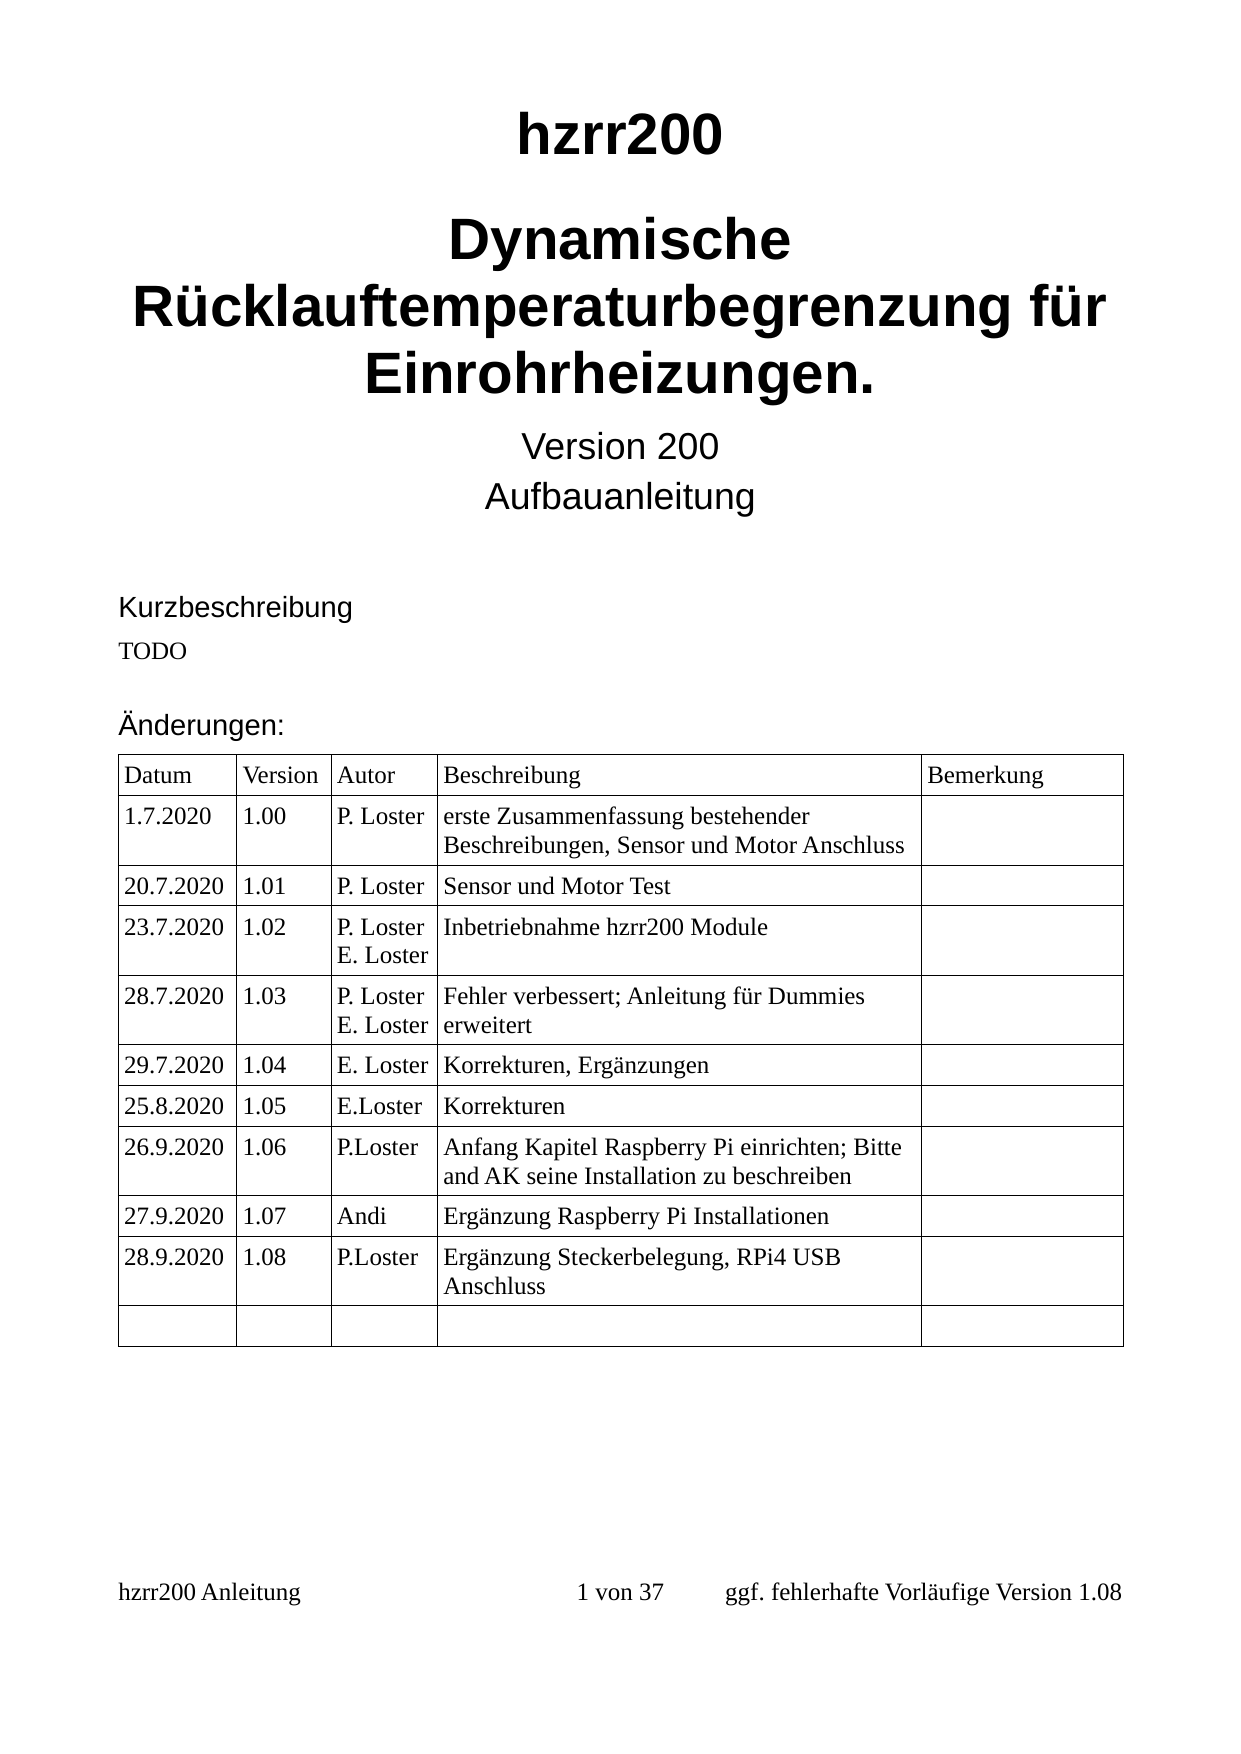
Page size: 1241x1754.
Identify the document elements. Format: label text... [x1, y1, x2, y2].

table_cell 1.06 [237, 1127, 331, 1195]
table_cell P. Loster [332, 866, 437, 905]
table_cell [922, 796, 1123, 864]
text Dynamische Rücklauftemperaturbegrenzung für Einrohrheizungen. [118, 204, 1122, 406]
table_cell 28.9.2020 [119, 1237, 236, 1305]
table_cell [922, 1045, 1123, 1085]
table_cell [237, 1306, 331, 1346]
table_cell [332, 1306, 437, 1346]
table_cell P. Loster [332, 796, 437, 864]
table_header Bemerkung [922, 755, 1123, 795]
table_header Beschreibung [438, 755, 921, 795]
table_cell [922, 906, 1123, 975]
table_cell P. Loster E. Loster [332, 906, 437, 975]
table_cell 29.7.2020 [119, 1045, 236, 1085]
table_cell 1.03 [237, 976, 331, 1044]
table_cell 1.04 [237, 1045, 331, 1085]
text TODO [118, 636, 1122, 664]
table_header Autor [332, 755, 437, 795]
text hzrr200 [118, 100, 1122, 167]
text Version 200 [118, 424, 1122, 468]
table_header Version [237, 755, 331, 795]
table_cell Korrekturen, Ergänzungen [438, 1045, 921, 1085]
table_cell 27.9.2020 [119, 1196, 236, 1236]
table_cell Korrekturen [438, 1086, 921, 1126]
table_cell P.Loster [332, 1127, 437, 1195]
table_cell erste Zusammenfassung bestehender Beschreibungen, Sensor und Motor Anschluss [438, 796, 921, 864]
table_cell Anfang Kapitel Raspberry Pi einrichten; Bitte and AK seine Installation zu beschreiben [438, 1127, 921, 1195]
table_cell 1.07 [237, 1196, 331, 1236]
table_cell [922, 1127, 1123, 1195]
table_cell [922, 1086, 1123, 1126]
table_cell [119, 1306, 236, 1346]
table_cell 1.02 [237, 906, 331, 975]
table_cell 25.8.2020 [119, 1086, 236, 1126]
table_cell Sensor und Motor Test [438, 866, 921, 905]
table_cell 28.7.2020 [119, 976, 236, 1044]
table_cell [922, 1306, 1123, 1346]
table_cell Ergänzung Steckerbelegung, RPi4 USB Anschluss [438, 1237, 921, 1305]
table_cell Inbetriebnahme hzrr200 Module [438, 906, 921, 975]
table_cell E.Loster [332, 1086, 437, 1126]
table_cell 1.01 [237, 866, 331, 905]
table_cell Ergänzung Raspberry Pi Installationen [438, 1196, 921, 1236]
table_cell Andi [332, 1196, 437, 1236]
table_cell E. Loster [332, 1045, 437, 1085]
table_header Datum [119, 755, 236, 795]
table_cell Fehler verbessert; Anleitung für Dummies erweitert [438, 976, 921, 1044]
table_cell [922, 1237, 1123, 1305]
table_cell [922, 866, 1123, 905]
table_cell P.Loster [332, 1237, 437, 1305]
table_cell 1.08 [237, 1237, 331, 1305]
table_cell [922, 976, 1123, 1044]
table_cell P. Loster E. Loster [332, 976, 437, 1044]
table_cell 20.7.2020 [119, 866, 236, 905]
subtitle Änderungen: [118, 708, 1122, 742]
table_cell [922, 1196, 1123, 1236]
table_cell 1.7.2020 [119, 796, 236, 864]
table_cell 26.9.2020 [119, 1127, 236, 1195]
table_cell 1.05 [237, 1086, 331, 1126]
table_cell 1.00 [237, 796, 331, 864]
table_cell [438, 1306, 921, 1346]
table_cell 23.7.2020 [119, 906, 236, 975]
text Aufbauanleitung [118, 474, 1122, 517]
subtitle Kurzbeschreibung [118, 590, 1122, 623]
